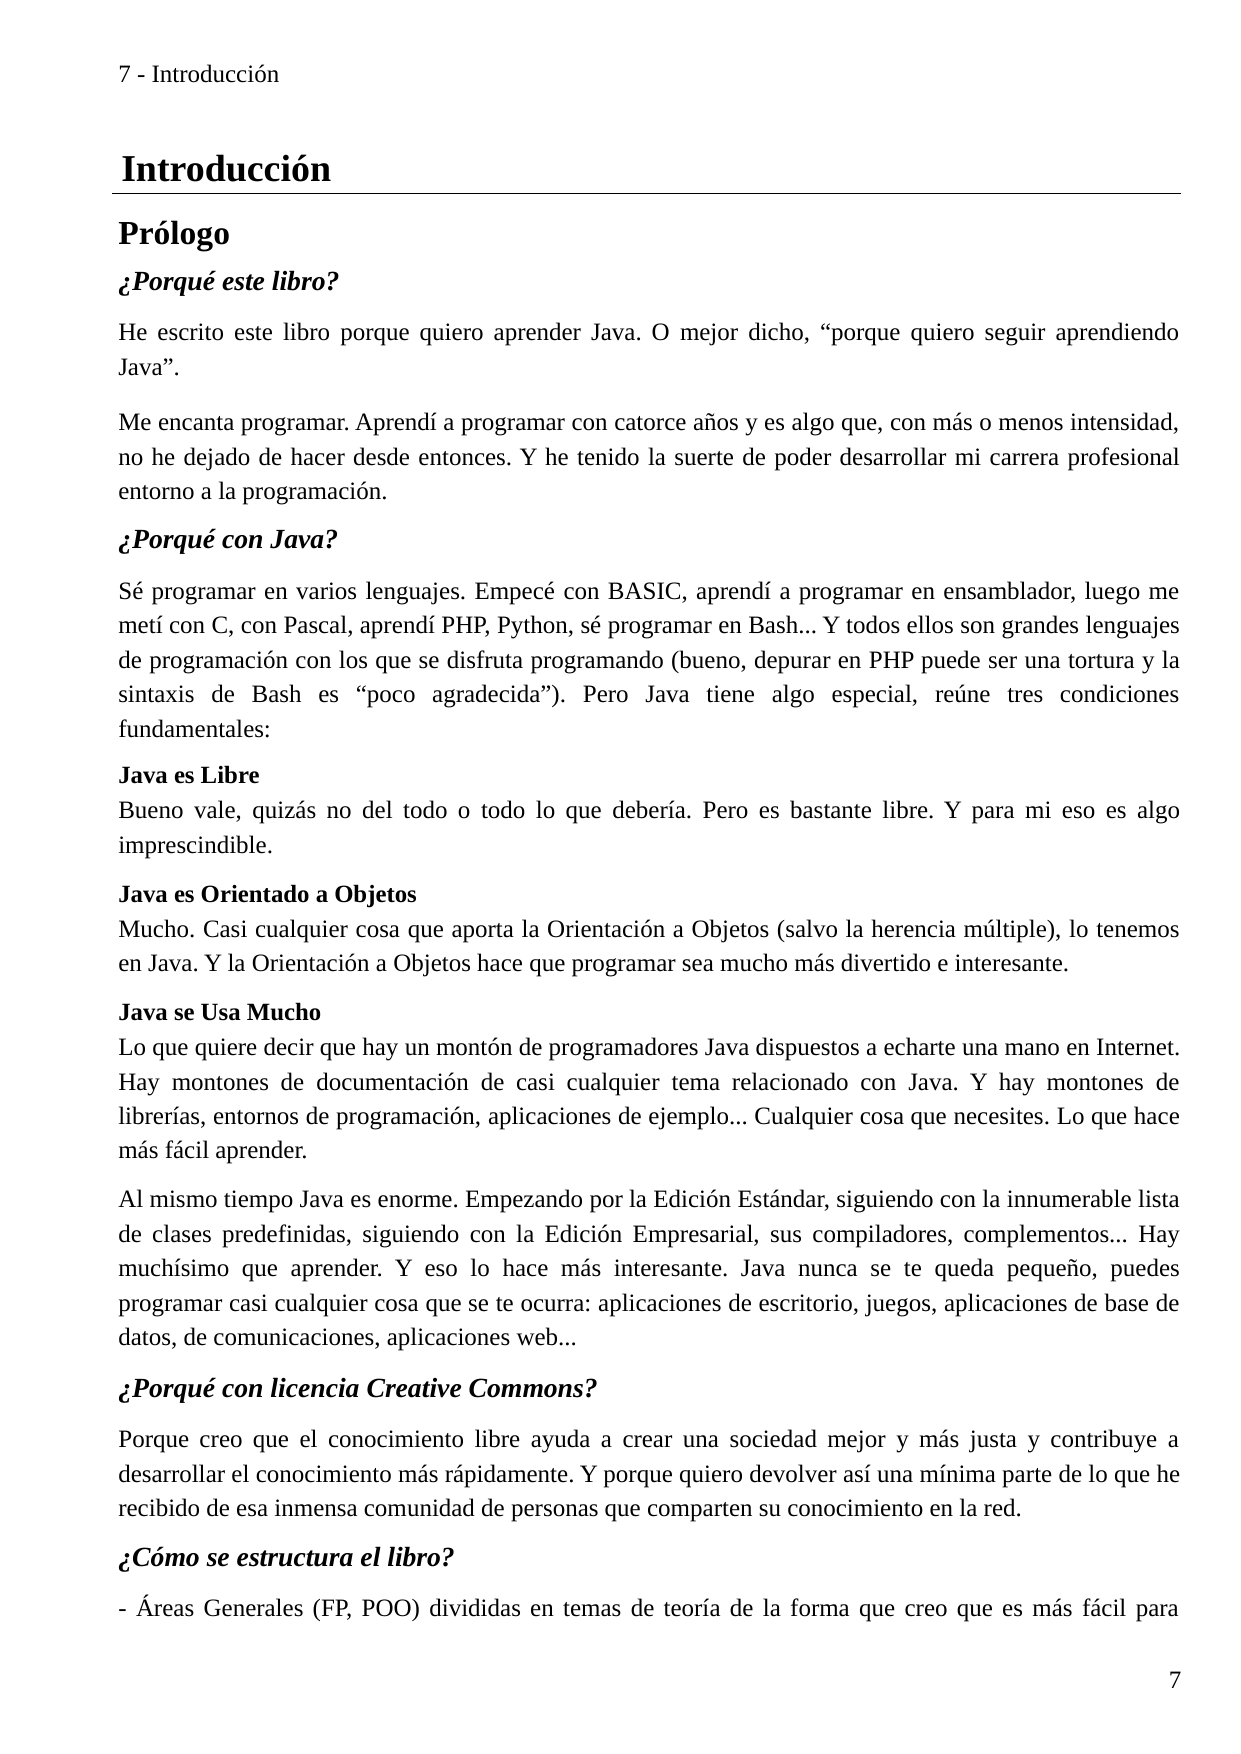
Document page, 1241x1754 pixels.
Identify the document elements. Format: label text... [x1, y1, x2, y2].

text Mucho. Casi cualquier cosa que aporta la Orientación a Objetos (salvo la herencia múltiple), lo tenemos en Java. Y la Orientación a Objetos hace que programar sea mucho más divertido e interesante. [118, 914, 1181, 977]
subtitle ¿Cómo se estructura el libro? [118, 1540, 1181, 1572]
text Porque creo que el conocimiento libre ayuda a crear una sociedad mejor y más justa y contribuye a desarrollar el conocimiento más rápidamente. Y porque quiero devolver así una mínima parte de lo que he recibido de esa inmensa comunidad de personas que comparten su conocimiento en la red. [118, 1424, 1181, 1522]
subtitle ¿Porqué con licencia Creative Commons? [118, 1372, 1181, 1403]
text Bueno vale, quizás no del todo o todo lo que debería. Pero es bastante libre. Y para mi eso es algo imprescindible. [118, 795, 1181, 859]
text Al mismo tiempo Java es enorme. Empezando por la Edición Estándar, siguiendo con la innumerable lista de clases predefinidas, siguiendo con la Edición Empresarial, sus compiladores, complementos... Hay muchísimo que aprender. Y eso lo hace más interesante. Java nunca se te queda pequeño, puedes programar casi cualquier cosa que se te ocurra: aplicaciones de escritorio, juegos, aplicaciones de base de datos, de comunicaciones, aplicaciones web... [118, 1184, 1181, 1351]
text Me encanta programar. Aprendí a programar con catorce años y es algo que, con más o menos intensidad, no he dejado de hacer desde entonces. Y he tenido la suerte de poder desarrollar mi carrera profesional entorno a la programación. [118, 407, 1181, 505]
subtitle Prólogo [118, 213, 1181, 252]
text - Áreas Generales (FP, POO) divididas en temas de teoría de la forma que creo que es más fácil para [118, 1593, 1181, 1622]
text He escrito este libro porque quiero aprender Java. O mejor dicho, “porque quiero seguir aprendiendo Java”. [118, 317, 1181, 381]
subtitle Introducción [112, 143, 1181, 193]
subtitle Java es Orientado a Objetos [118, 879, 1181, 907]
subtitle Java es Libre [118, 761, 1181, 789]
subtitle ¿Porqué este libro? [118, 264, 1181, 296]
subtitle ¿Porqué con Java? [118, 523, 1181, 555]
text Sé programar en varios lenguajes. Empecé con BASIC, aprendí a programar en ensamblador, luego me metí con C, con Pascal, aprendí PHP, Python, sé programar en Bash... Y todos ellos son grandes lenguajes de programación con los que se disfruta programando (bueno, depurar en PHP puede ser una tortura y la sintaxis de Bash es “poco agradecida”). Pero Java tiene algo especial, reúne tres condiciones fundamentales: [118, 576, 1181, 742]
subtitle Java se Usa Mucho [118, 997, 1181, 1026]
text Lo que quiere decir que hay un montón de programadores Java dispuestos a echarte una mano en Internet. Hay montones de documentación de casi cualquier tema relacionado con Java. Y hay montones de librerías, entornos de programación, aplicaciones de ejemplo... Cualquier cosa que necesites. Lo que hace más fácil aprender. [118, 1032, 1181, 1164]
